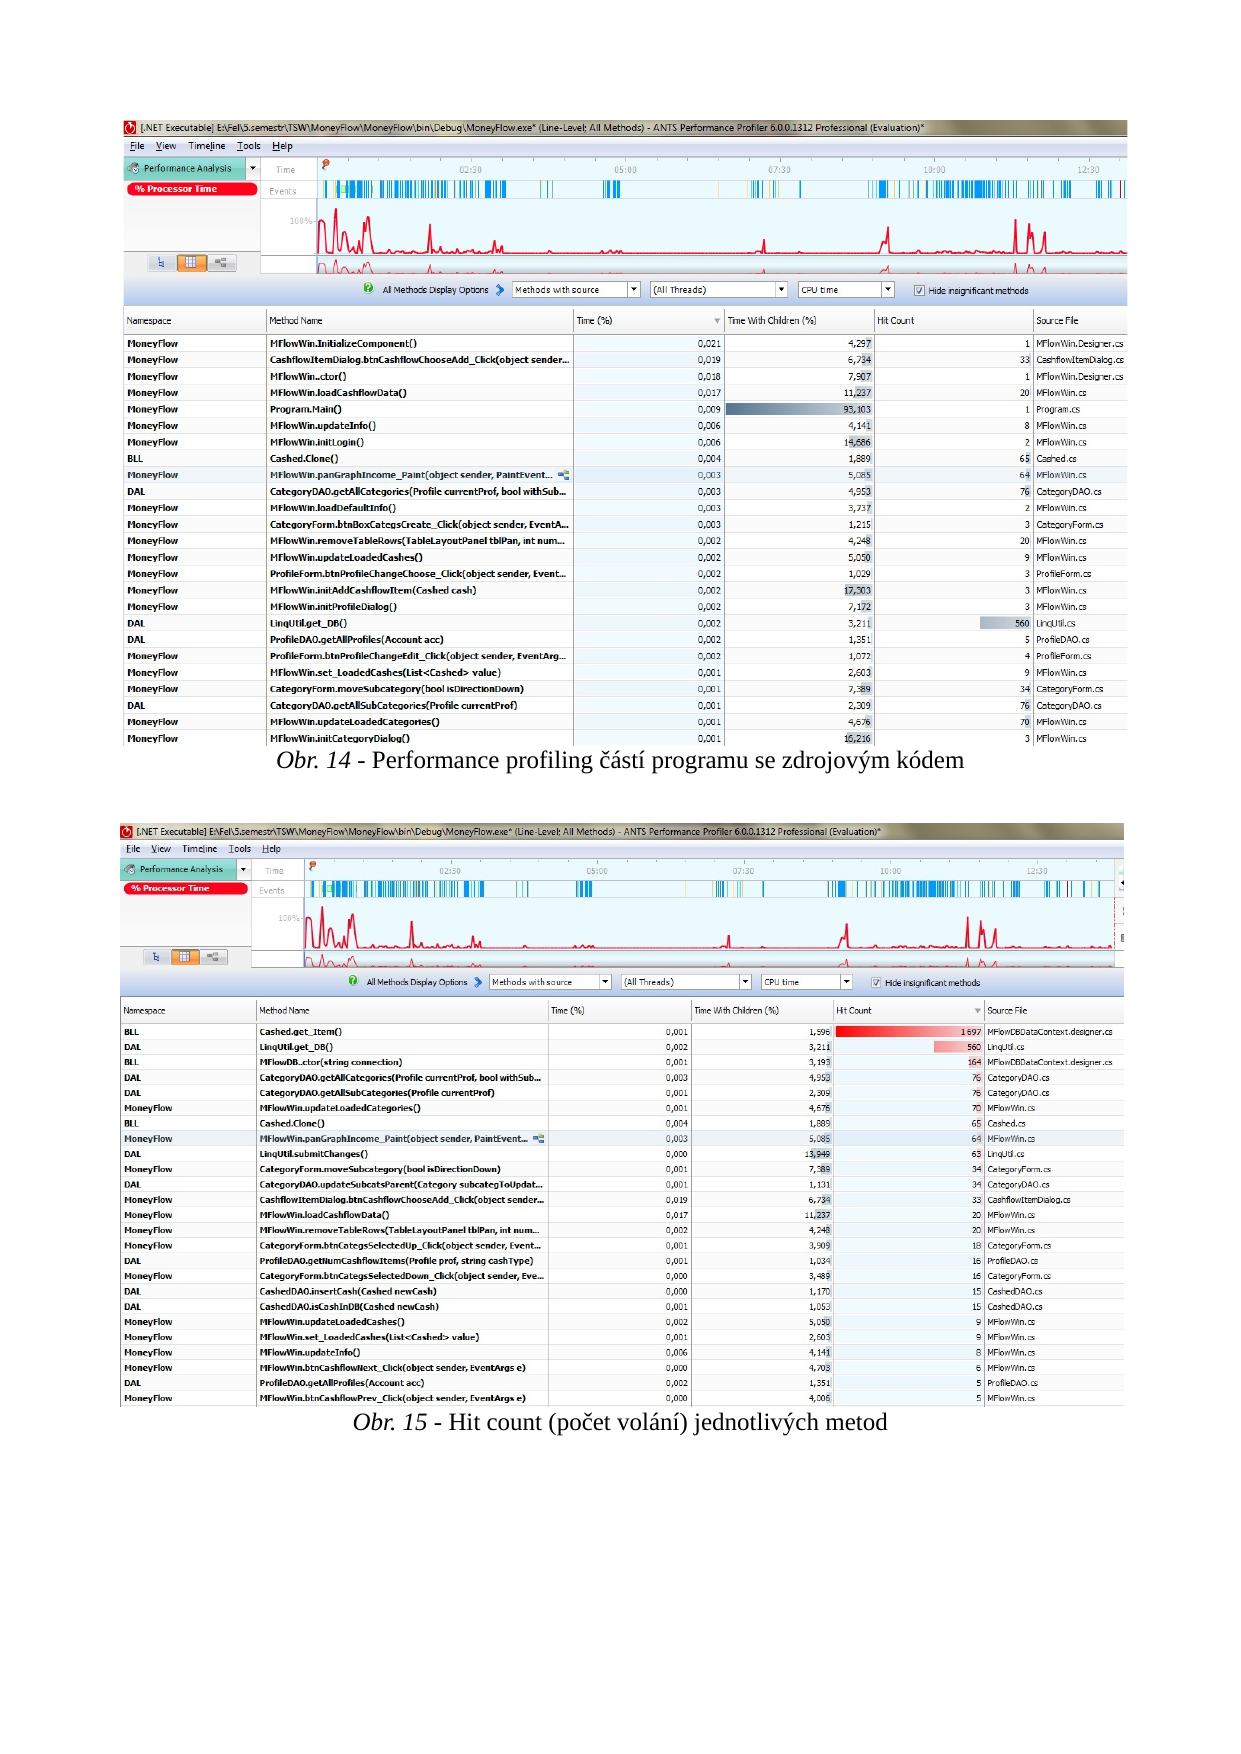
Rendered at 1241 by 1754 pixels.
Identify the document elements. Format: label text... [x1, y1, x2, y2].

text Obr. 14 - Performance profiling částí programu se zdrojovým kódem [118, 118, 1122, 803]
text Obr. 15 - Hit count (počet volání) jednotlivých metod [118, 815, 1122, 1435]
picture [120, 823, 1124, 1407]
